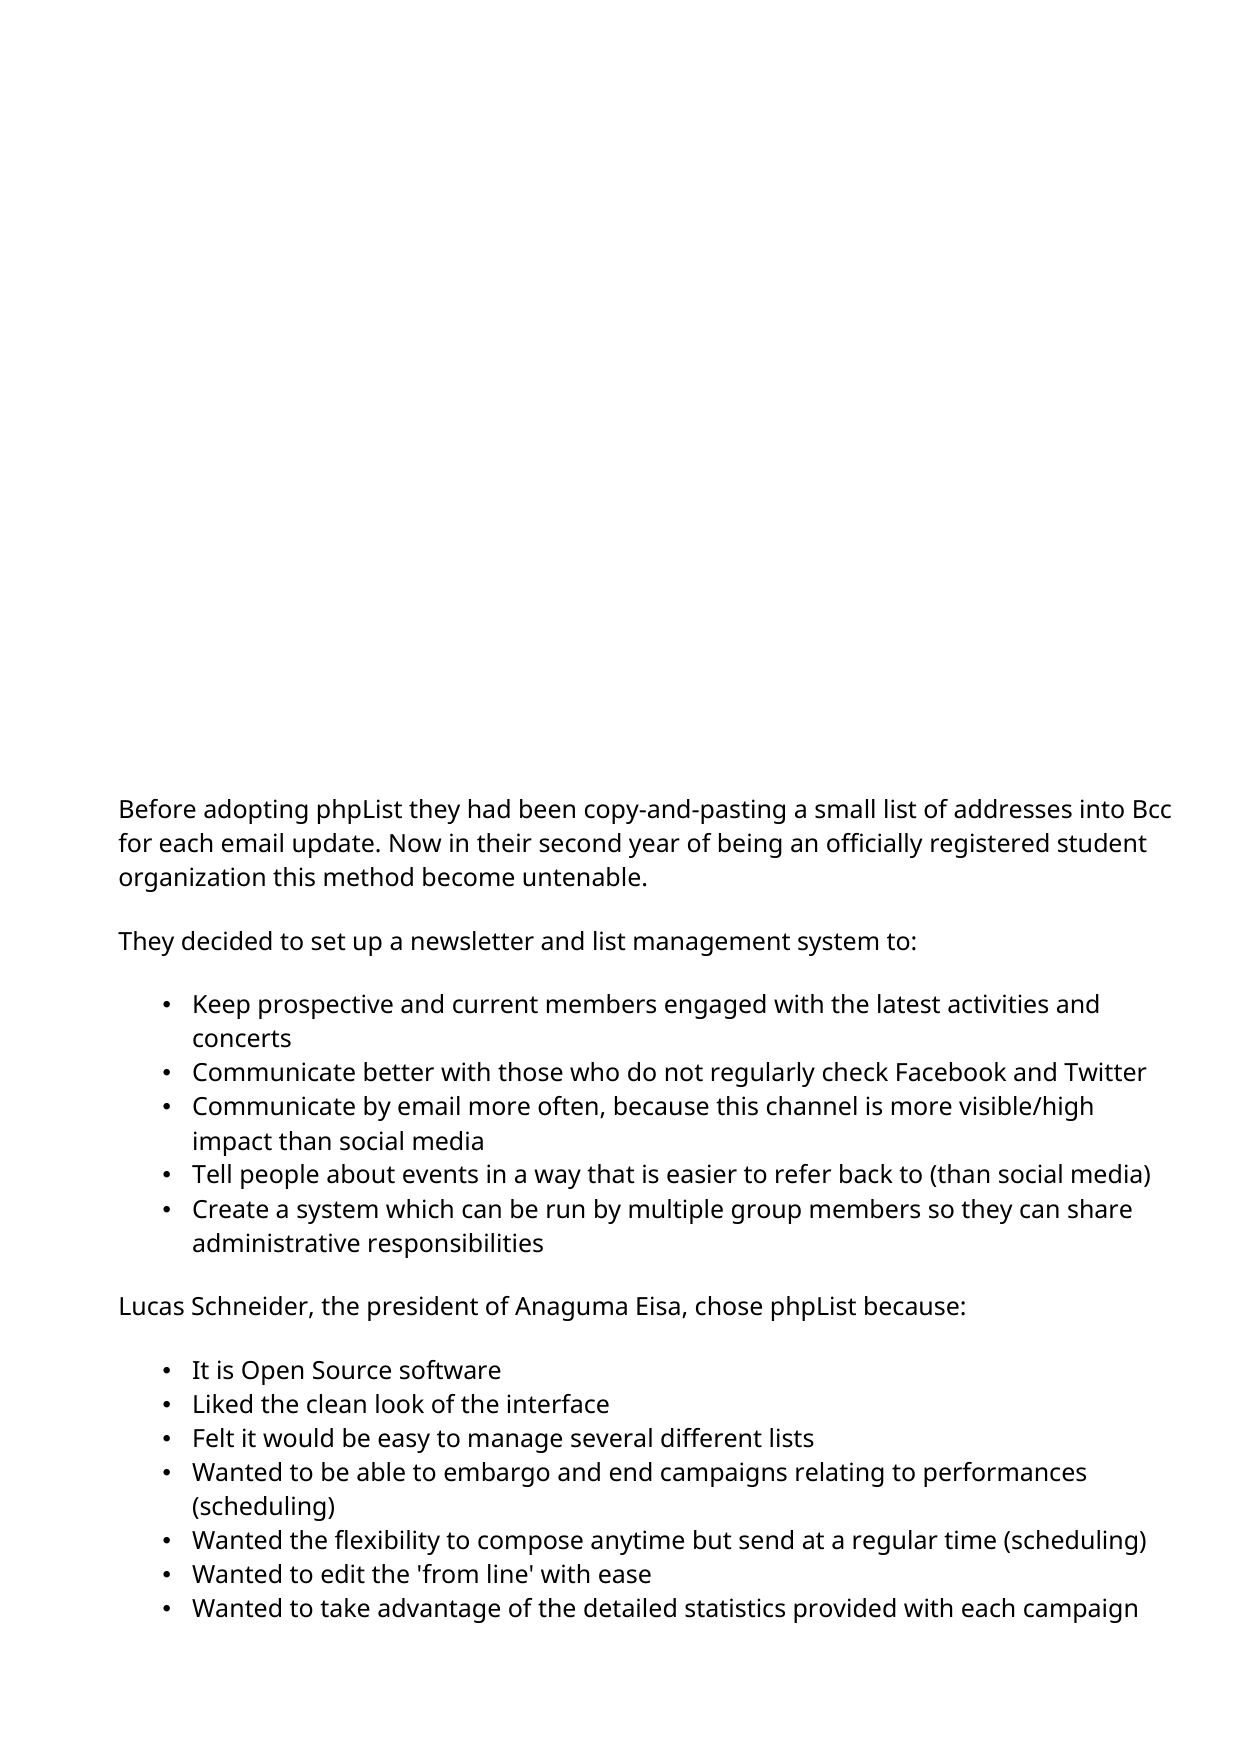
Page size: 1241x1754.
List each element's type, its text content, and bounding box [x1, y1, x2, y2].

list Communicate by email more often, because this channel is more visible/high impact than social media [162, 1089, 1181, 1157]
list Wanted the flexibility to compose anytime but send at a regular time (scheduling) [162, 1523, 1181, 1557]
list It is Open Source software [162, 1352, 1181, 1386]
text Lucas Schneider, the president of Anaguma Eisa, chose phpList because: [118, 1289, 1181, 1323]
text They decided to set up a newsletter and list management system to: [118, 923, 1181, 957]
list Wanted to edit the 'from line' with ease [162, 1557, 1181, 1591]
list Liked the clean look of the interface [162, 1386, 1181, 1421]
list Felt it would be easy to manage several different lists [162, 1421, 1181, 1454]
text Before adopting phpList they had been copy-and-pasting a small list of addresses into Bcc for each email update. Now in their second year of being an officially registered student organization this method become untenable. [118, 792, 1181, 894]
list Wanted to take advantage of the detailed statistics provided with each campaign [162, 1591, 1181, 1625]
list Keep prospective and current members engaged with the latest activities and concerts [162, 987, 1181, 1055]
list Create a system which can be run by multiple group members so they can share administrative responsibilities [162, 1191, 1181, 1259]
list Communicate better with those who do not regularly check Facebook and Twitter [162, 1055, 1181, 1089]
list Tell people about events in a way that is easier to refer back to (than social media) [162, 1157, 1181, 1191]
list Wanted to be able to embargo and end campaigns relating to performances (scheduling) [162, 1454, 1181, 1523]
